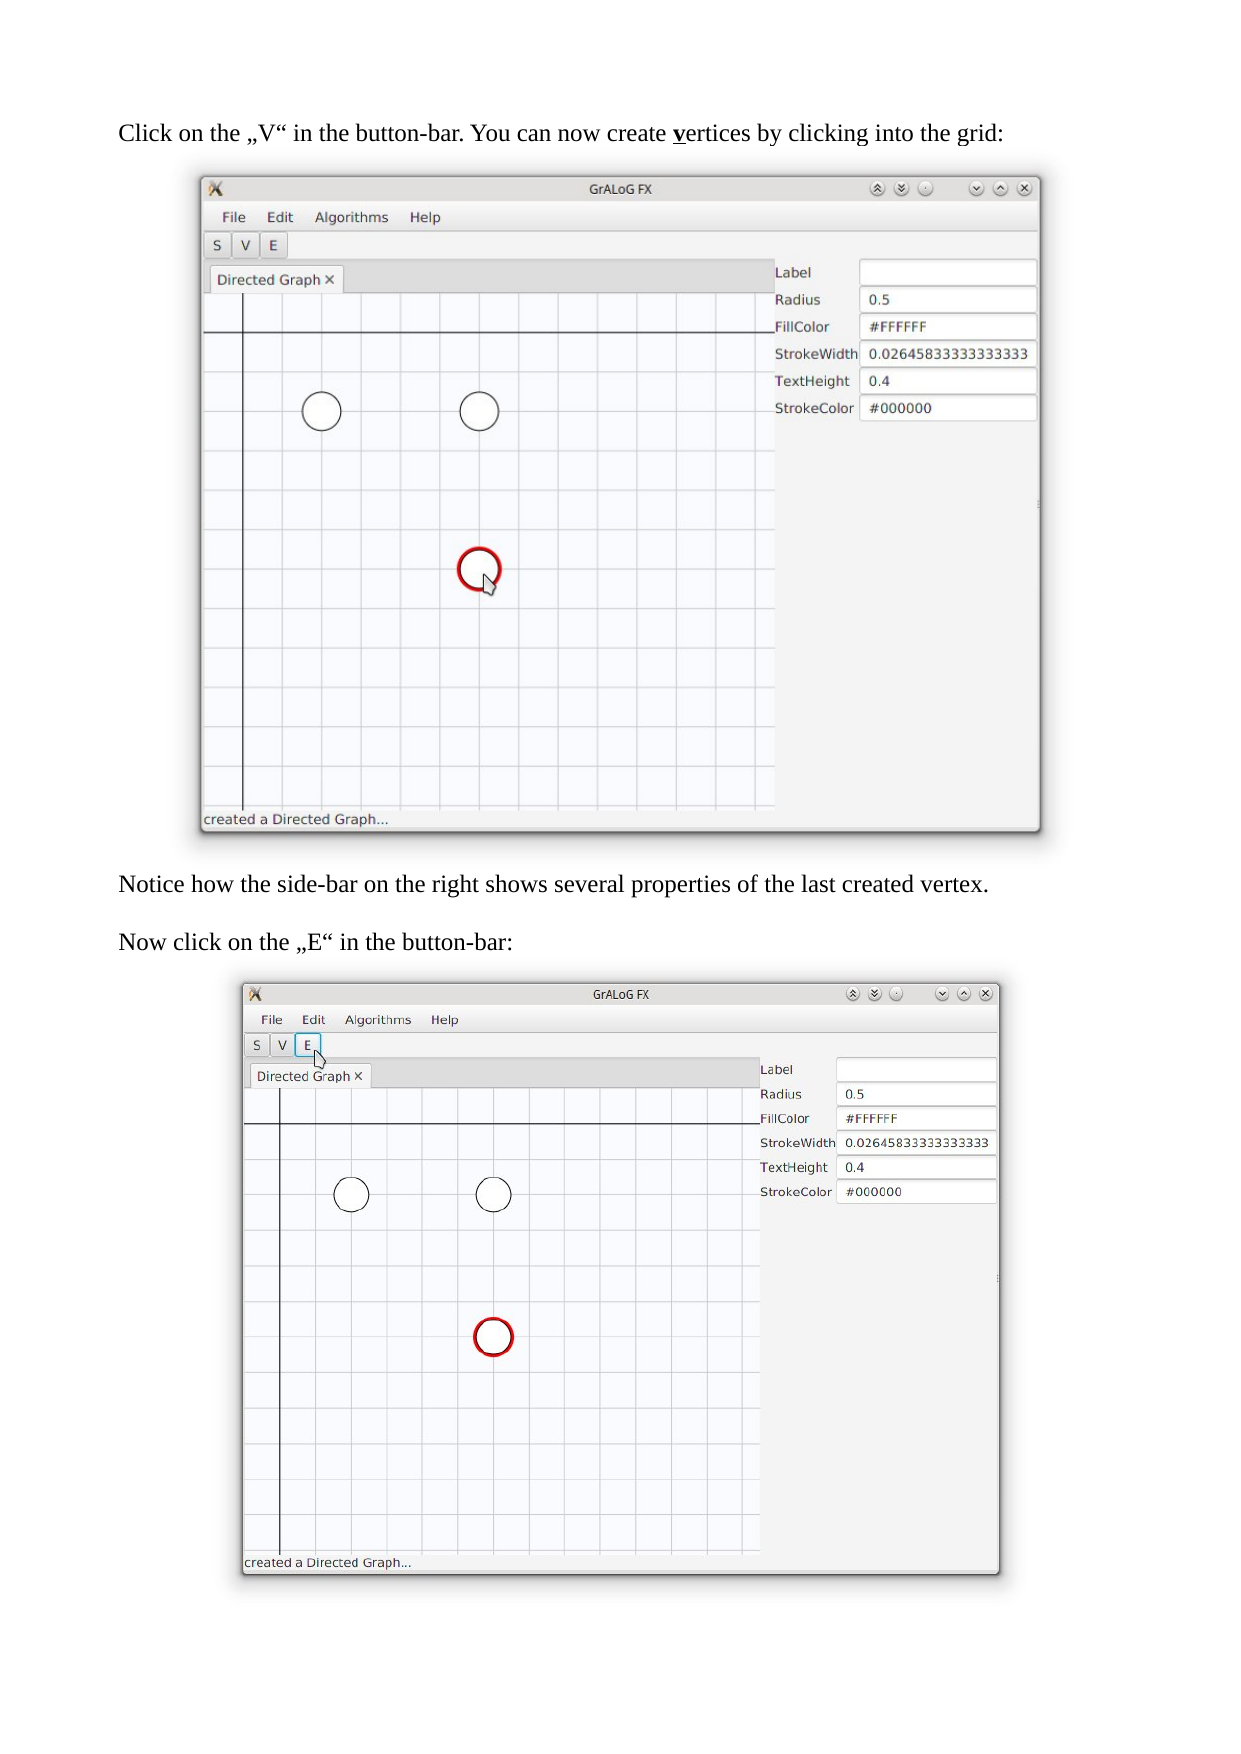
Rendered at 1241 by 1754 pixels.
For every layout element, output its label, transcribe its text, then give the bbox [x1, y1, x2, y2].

subtitle Notice how the side-bar on the right shows several properties of the last created vertex. [118, 147, 1122, 898]
picture [167, 146, 1073, 869]
picture [212, 955, 1029, 1607]
subtitle Click on the „V“ in the button-bar. You can now create vertices by clicking into the grid: [118, 118, 1122, 147]
subtitle Now click on the „E“ in the button-bar: [118, 927, 1122, 955]
